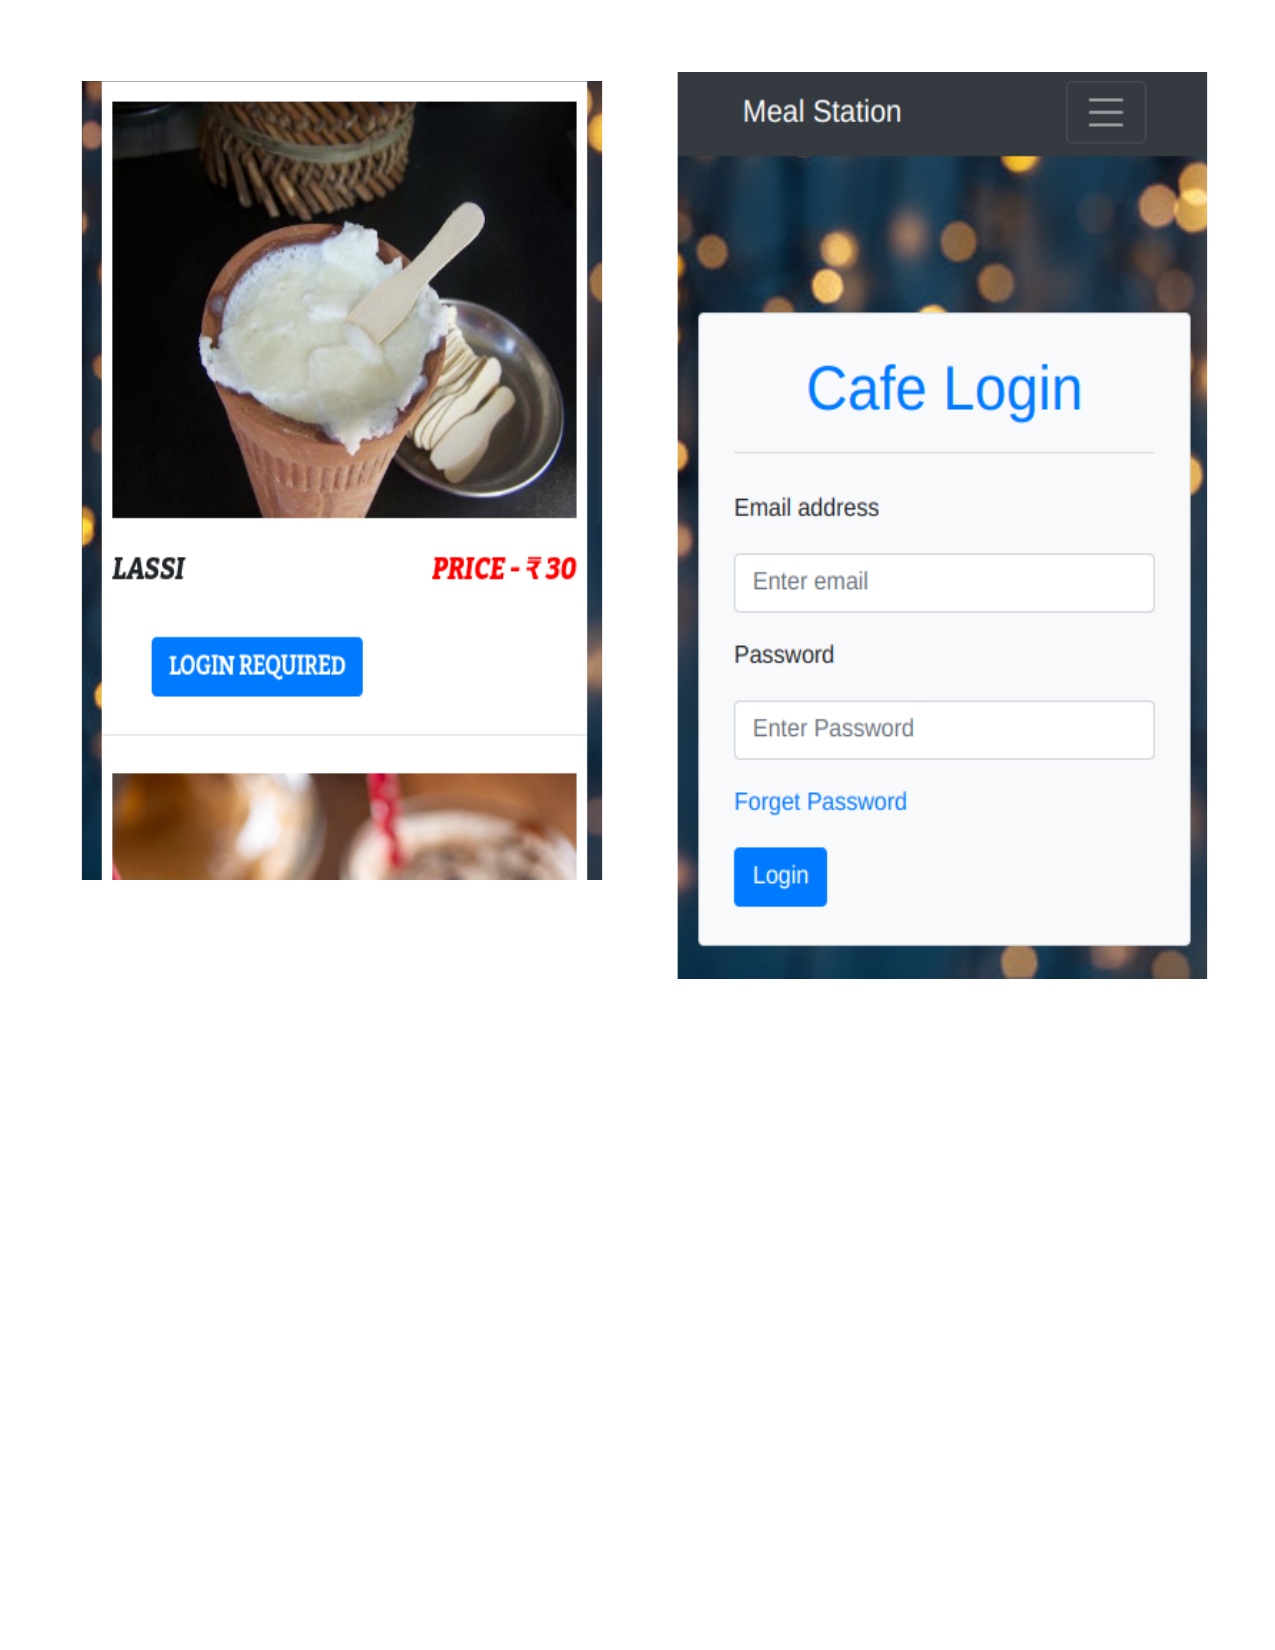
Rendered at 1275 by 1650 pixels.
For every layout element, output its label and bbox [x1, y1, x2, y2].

picture [81, 81, 603, 880]
picture [677, 72, 1208, 979]
